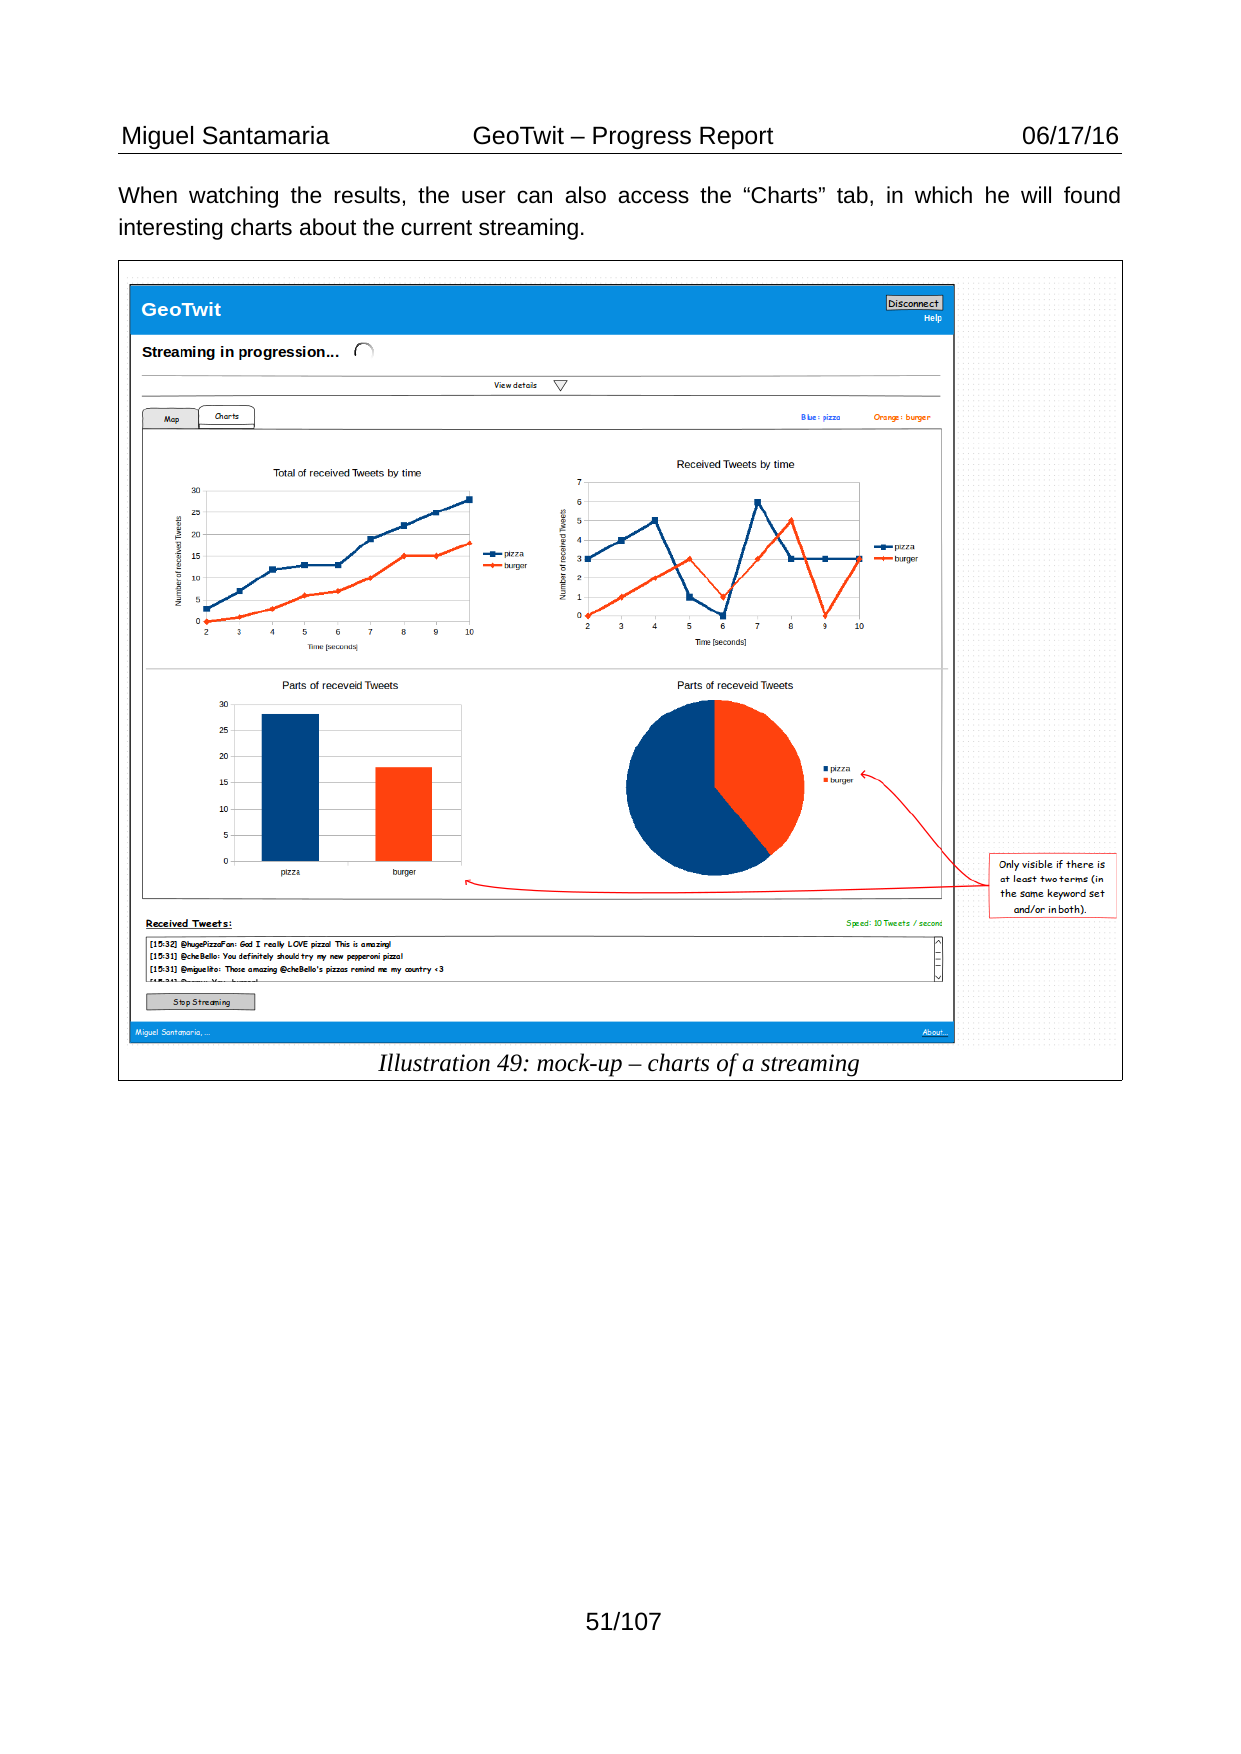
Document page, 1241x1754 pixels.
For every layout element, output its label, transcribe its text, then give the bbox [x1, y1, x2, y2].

text When watching the results, the user can also access the “Charts” tab, in which he will found interesting charts about the current streaming. [118, 182, 1122, 240]
picture [123, 275, 1117, 1049]
text Illustration 49: mock-up – charts of a streaming [121, 276, 1119, 1077]
